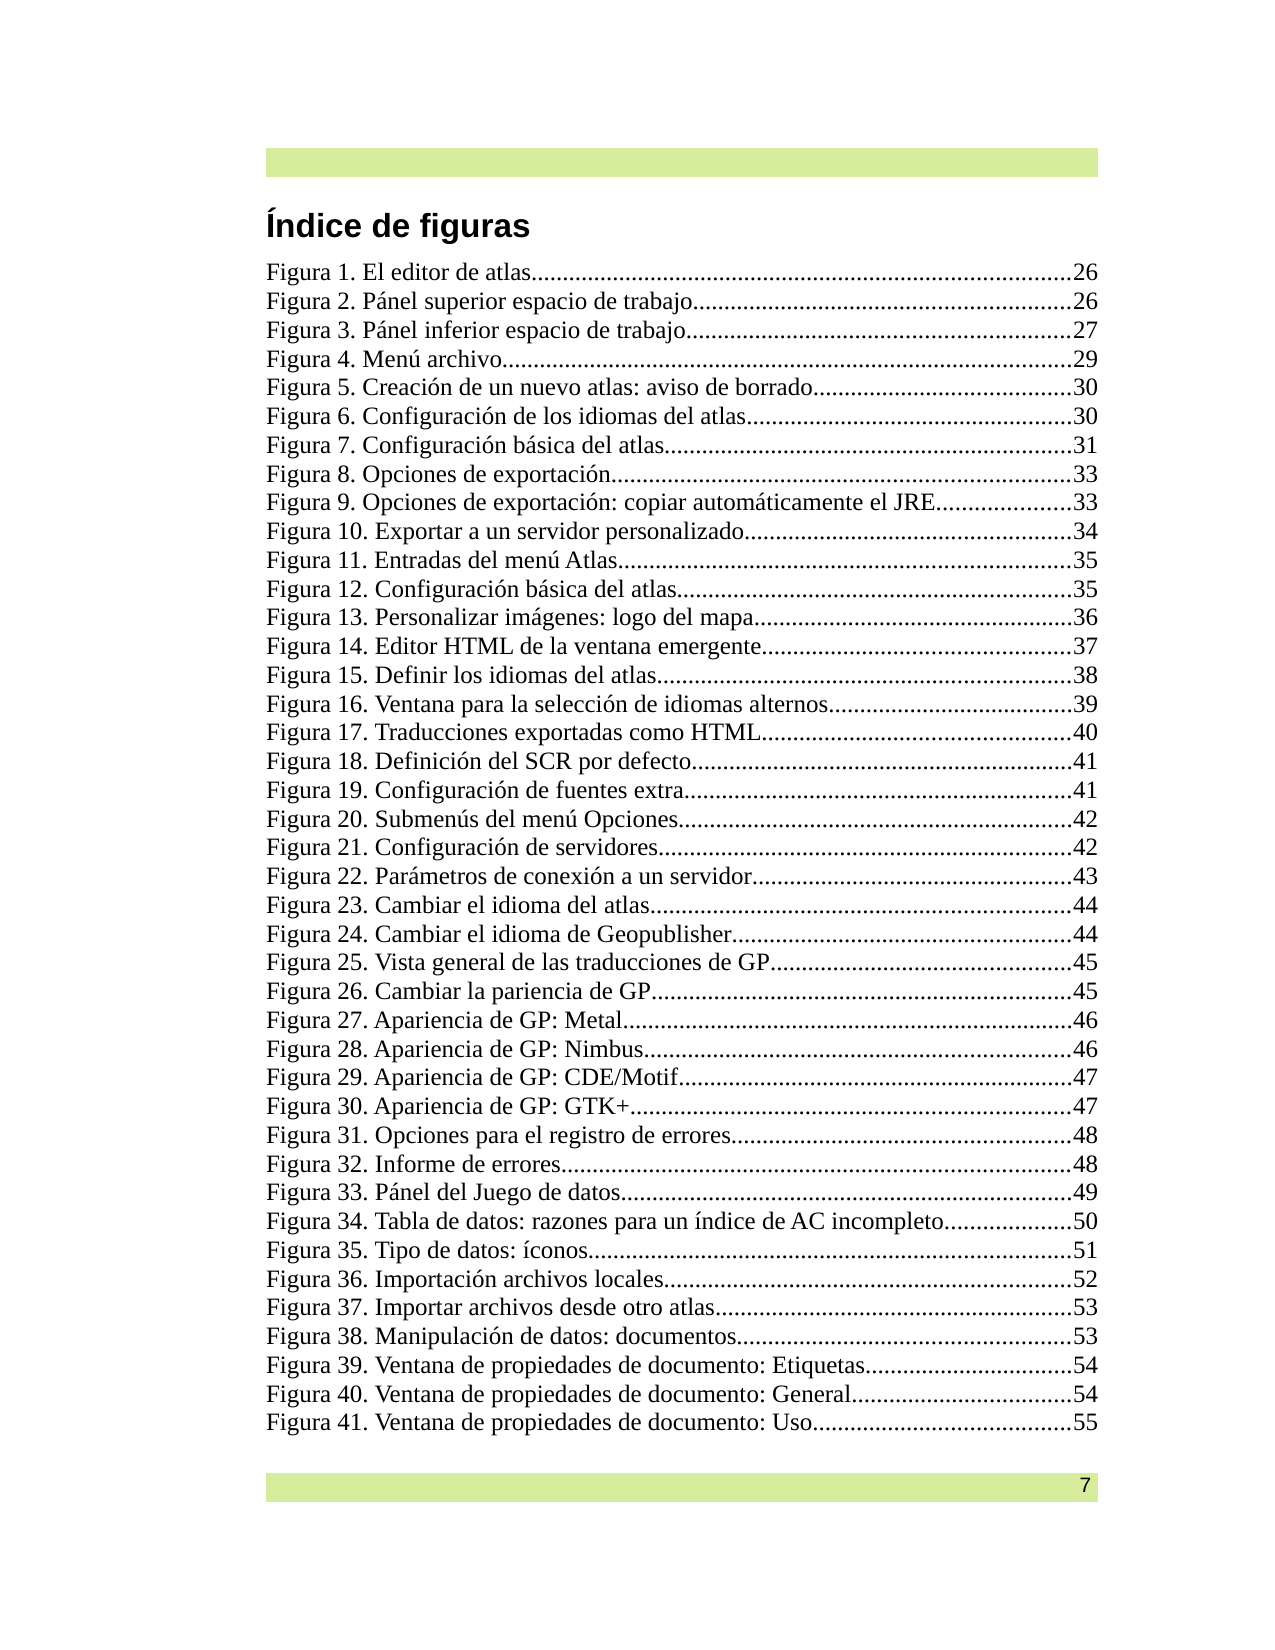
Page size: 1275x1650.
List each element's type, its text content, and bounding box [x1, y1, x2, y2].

text Figura 13. Personalizar imágenes: logo del mapa 36 [266, 602, 1098, 631]
text Figura 6. Configuración de los idiomas del atlas 30 [266, 401, 1098, 430]
text Figura 20. Submenús del menú Opciones 42 [266, 804, 1098, 832]
text Figura 33. Pánel del Juego de datos 49 [266, 1177, 1098, 1206]
text Figura 38. Manipulación de datos: documentos 53 [266, 1321, 1098, 1350]
text Figura 23. Cambiar el idioma del atlas 44 [266, 890, 1098, 919]
text Figura 8. Opciones de exportación 33 [266, 459, 1098, 487]
text Figura 10. Exportar a un servidor personalizado 34 [266, 516, 1098, 545]
text Figura 31. Opciones para el registro de errores 48 [266, 1120, 1098, 1149]
text Figura 4. Menú archivo 29 [266, 344, 1098, 372]
text Figura 14. Editor HTML de la ventana emergente 37 [266, 631, 1098, 660]
text Figura 41. Ventana de propiedades de documento: Uso 55 [266, 1407, 1098, 1436]
text Figura 5. Creación de un nuevo atlas: aviso de borrado 30 [266, 372, 1098, 401]
text Figura 40. Ventana de propiedades de documento: General 54 [266, 1379, 1098, 1407]
text Figura 34. Tabla de datos: razones para un índice de AC incompleto 50 [266, 1206, 1098, 1235]
text Figura 16. Ventana para la selección de idiomas alternos 39 [266, 689, 1098, 717]
text Figura 1. El editor de atlas 26 [266, 257, 1098, 286]
subtitle Índice de figuras [266, 207, 1098, 245]
text Figura 7. Configuración básica del atlas 31 [266, 430, 1098, 459]
text Figura 24. Cambiar el idioma de Geopublisher 44 [266, 919, 1098, 947]
text Figura 19. Configuración de fuentes extra 41 [266, 775, 1098, 804]
text Figura 36. Importación archivos locales 52 [266, 1264, 1098, 1292]
text Figura 12. Configuración básica del atlas 35 [266, 574, 1098, 602]
text Figura 18. Definición del SCR por defecto 41 [266, 746, 1098, 775]
text Figura 11. Entradas del menú Atlas 35 [266, 545, 1098, 574]
text Figura 25. Vista general de las traducciones de GP 45 [266, 947, 1098, 976]
text Figura 37. Importar archivos desde otro atlas 53 [266, 1292, 1098, 1321]
text Figura 27. Apariencia de GP: Metal 46 [266, 1005, 1098, 1034]
text Figura 30. Apariencia de GP: GTK+ 47 [266, 1091, 1098, 1120]
text Figura 29. Apariencia de GP: CDE/Motif 47 [266, 1062, 1098, 1091]
text Figura 32. Informe de errores 48 [266, 1149, 1098, 1177]
text Figura 28. Apariencia de GP: Nimbus 46 [266, 1034, 1098, 1062]
text Figura 2. Pánel superior espacio de trabajo 26 [266, 286, 1098, 315]
text Figura 35. Tipo de datos: íconos 51 [266, 1235, 1098, 1264]
text Figura 3. Pánel inferior espacio de trabajo 27 [266, 315, 1098, 344]
text Figura 15. Definir los idiomas del atlas 38 [266, 660, 1098, 689]
text Figura 39. Ventana de propiedades de documento: Etiquetas 54 [266, 1350, 1098, 1379]
text Figura 9. Opciones de exportación: copiar automáticamente el JRE 33 [266, 487, 1098, 516]
text Figura 26. Cambiar la pariencia de GP 45 [266, 976, 1098, 1005]
text Figura 22. Parámetros de conexión a un servidor 43 [266, 861, 1098, 890]
text Figura 17. Traducciones exportadas como HTML 40 [266, 717, 1098, 746]
text Figura 21. Configuración de servidores 42 [266, 832, 1098, 861]
